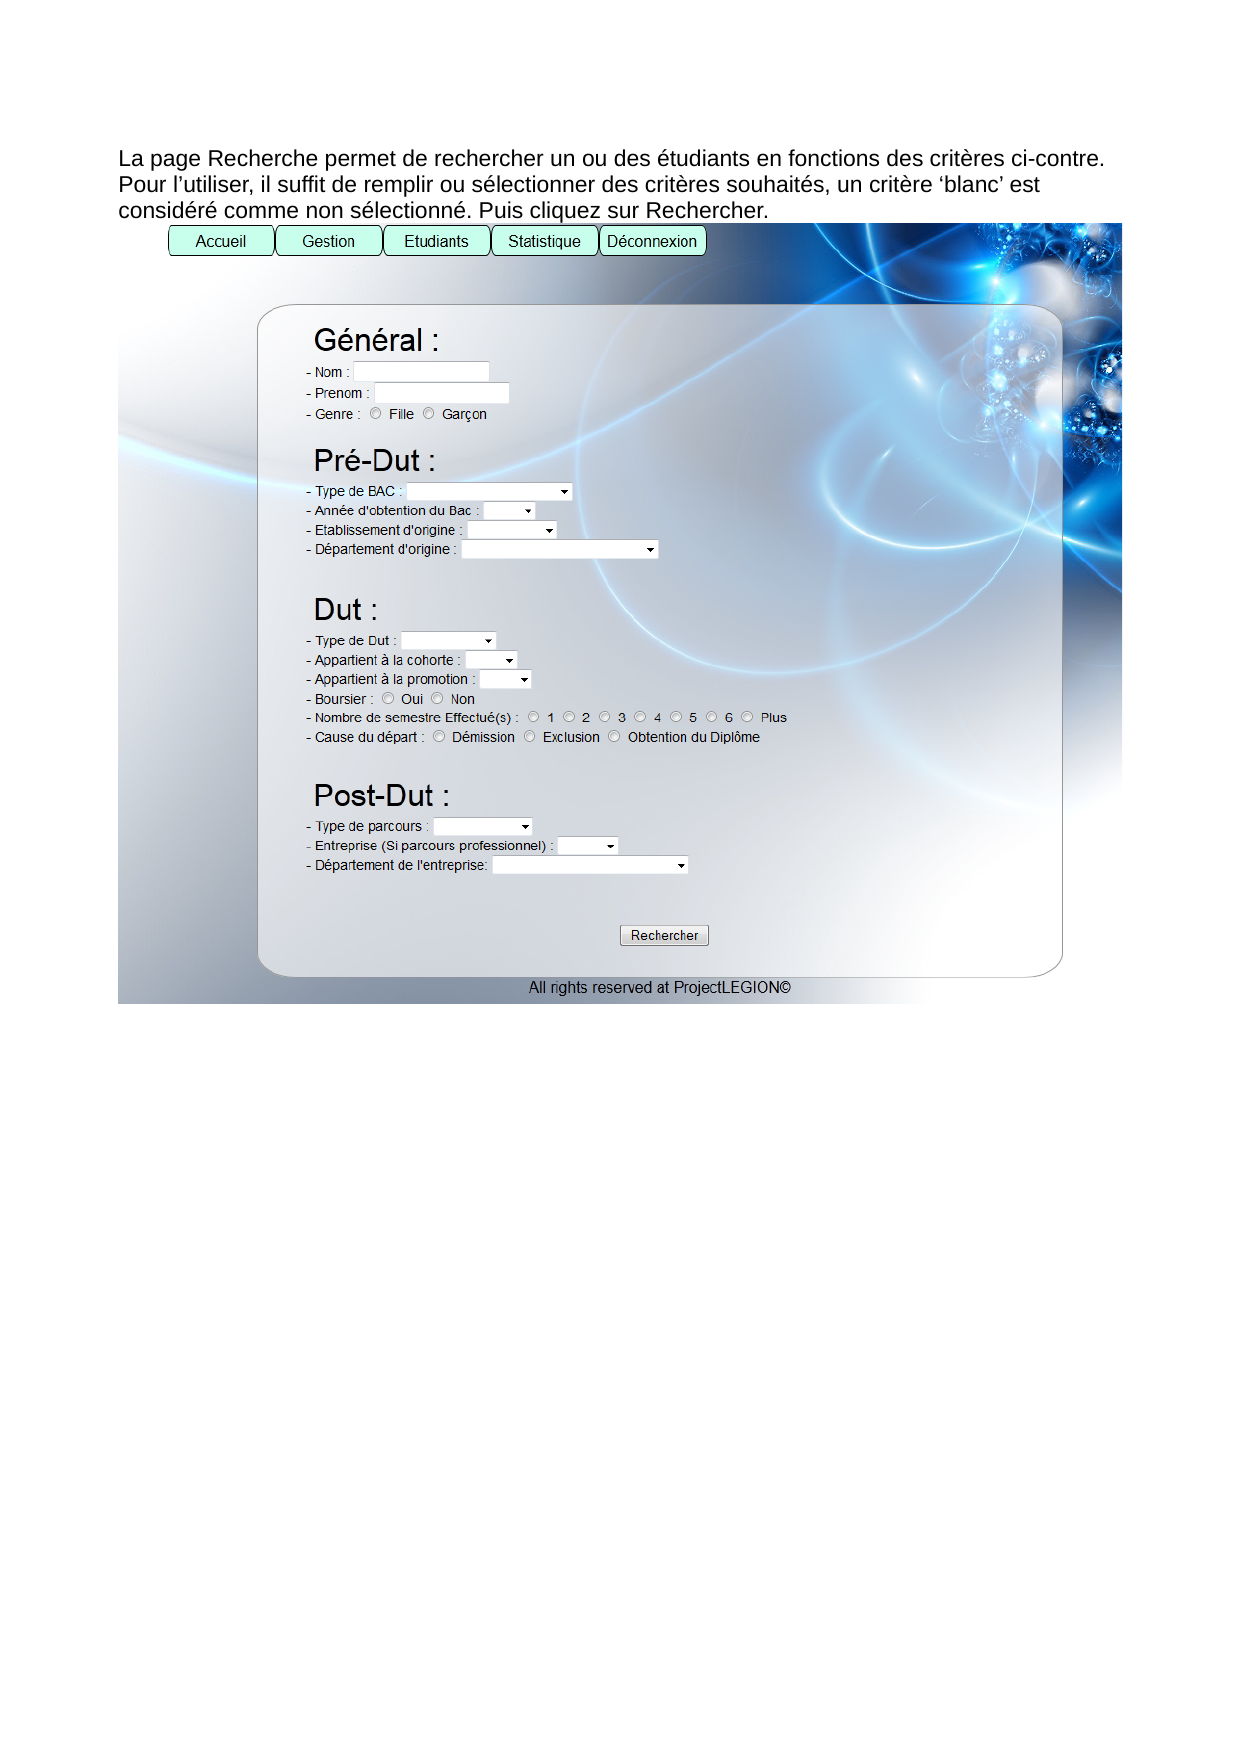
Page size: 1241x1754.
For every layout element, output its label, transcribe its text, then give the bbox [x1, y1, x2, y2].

text La page Recherche permet de rechercher un ou des étudiants en fonctions des critères ci-contre. [118, 144, 1122, 171]
text Pour l’utiliser, il suffit de remplir ou sélectionner des critères souhaités, un critère ‘blanc’ est considéré comme non sélectionné. Puis cliquez sur Rechercher. [118, 171, 1122, 223]
picture [118, 223, 1123, 1004]
